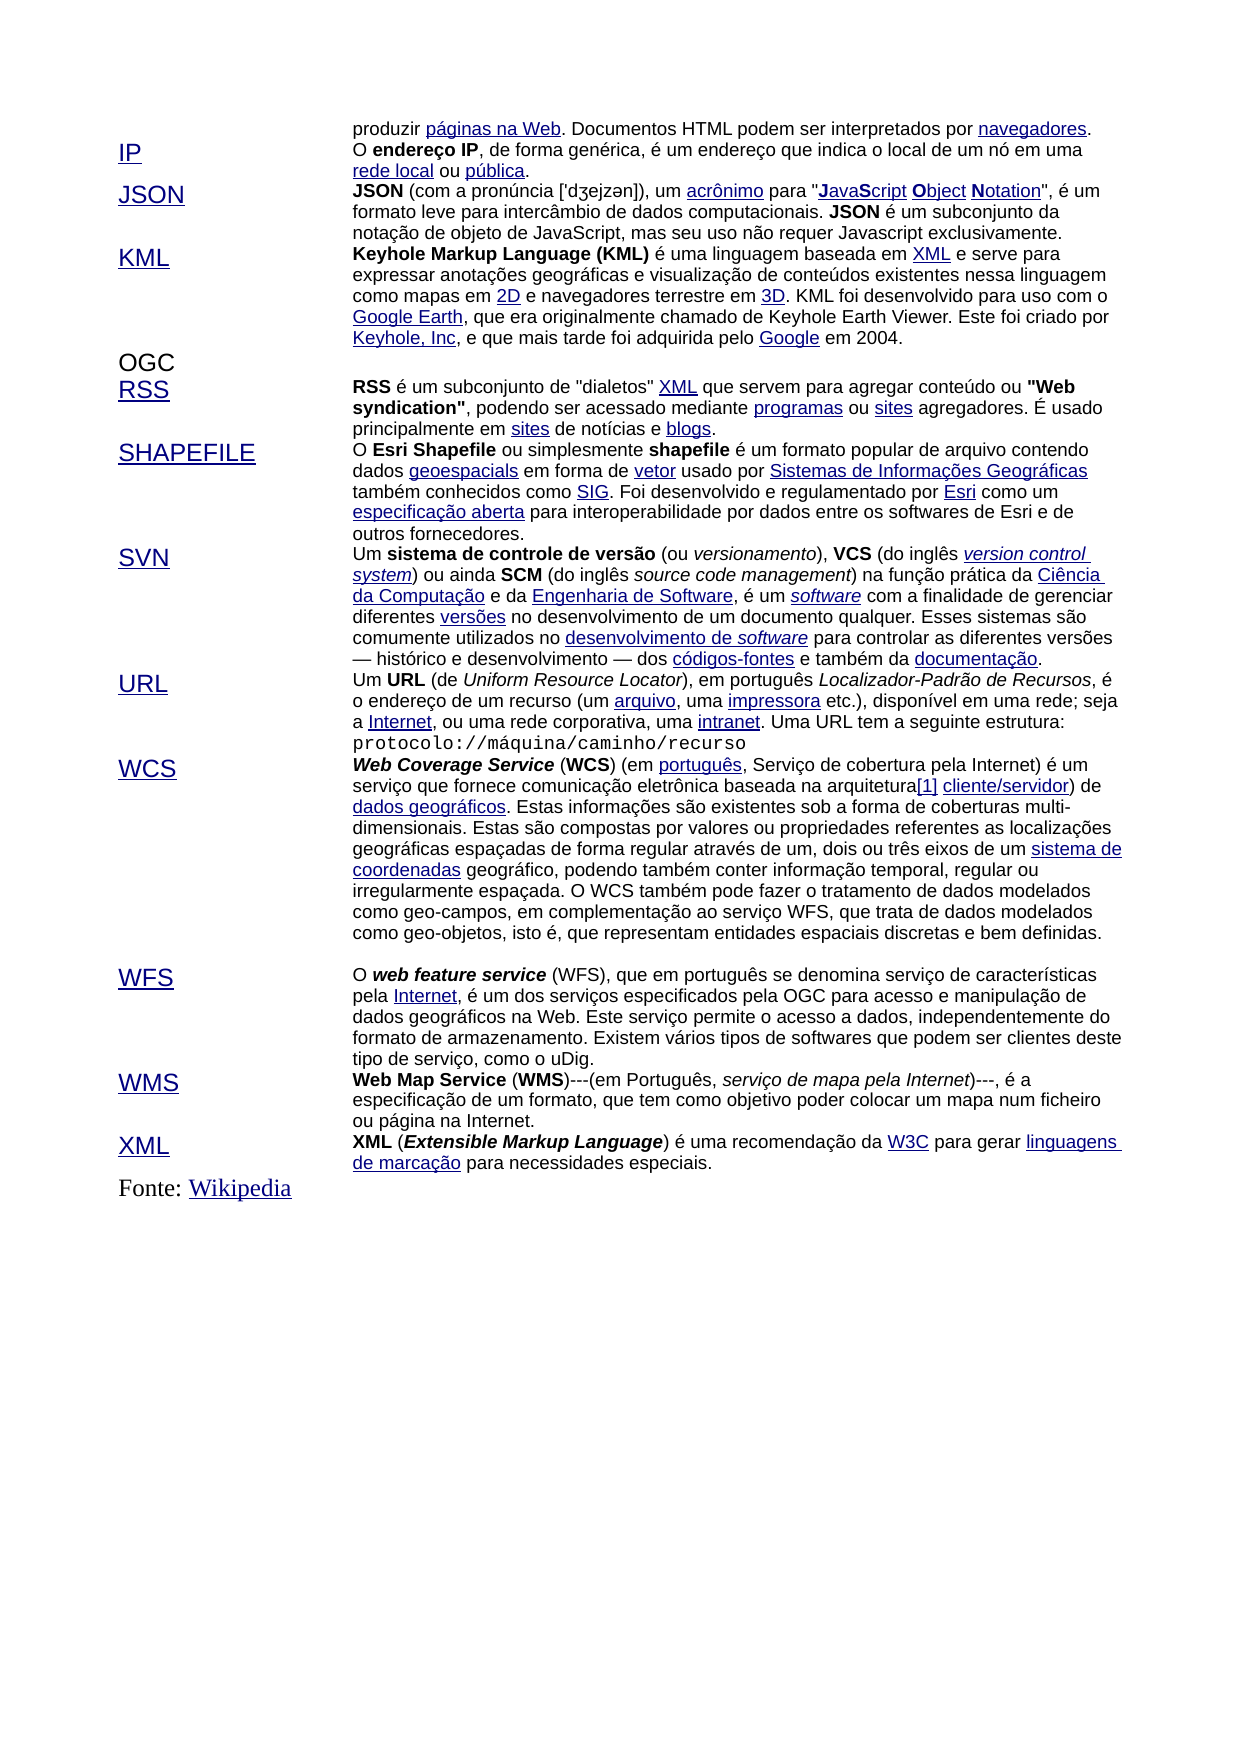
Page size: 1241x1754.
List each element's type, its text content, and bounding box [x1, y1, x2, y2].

table_cell XML [118, 1132, 352, 1174]
table_cell Um URL (de Uniform Resource Locator), em português Localizador-Padrão de Recursos, é o endereço de um recurso (um arquivo, uma impressora etc.), disponível em uma rede; seja a Internet, ou uma rede corporativa, uma intranet. Uma URL tem a seguinte estrutura: protocolo://máquina/caminho/recurso [353, 670, 1123, 755]
table_cell JSON (com a pronúncia ['dʒejzən]), um acrônimo para "JavaScript Object Notation", é um formato leve para intercâmbio de dados computacionais. JSON é um subconjunto da notação de objeto de JavaScript, mas seu uso não requer Javascript exclusivamente. [353, 181, 1123, 244]
table_cell SVN [118, 544, 352, 669]
table_cell RSS [118, 376, 352, 439]
table_cell O Esri Shapefile ou simplesmente shapefile é um formato popular de arquivo contendo dados geoespacials em forma de vetor usado por Sistemas de Informações Geográficas também conhecidos como SIG. Foi desenvolvido e regulamentado por Esri como um especificação aberta para interoperabilidade por dados entre os softwares de Esri e de outros fornecedores. [353, 439, 1123, 544]
table_cell XML (Extensible Markup Language) é uma recomendação da W3C para gerar linguagens de marcação para necessidades especiais. [353, 1132, 1123, 1174]
table_cell SHAPEFILE [118, 439, 352, 544]
table_cell produzir páginas na Web. Documentos HTML podem ser interpretados por navegadores. [353, 118, 1123, 139]
table_cell WFS [118, 964, 352, 1069]
table_cell [118, 118, 352, 139]
table_cell [353, 349, 1123, 376]
table_cell JSON [118, 181, 352, 244]
table_cell IP [118, 139, 352, 181]
table_cell O web feature service (WFS), que em português se denomina serviço de características pela Internet, é um dos serviços especificados pela OGC para acesso e manipulação de dados geográficos na Web. Este serviço permite o acesso a dados, independentemente do formato de armazenamento. Existem vários tipos de softwares que podem ser clientes deste tipo de serviço, como o uDig. [353, 964, 1123, 1069]
table_cell Web Map Service (WMS)---(em Português, serviço de mapa pela Internet)---, é a especificação de um formato, que tem como objetivo poder colocar um mapa num ficheiro ou página na Internet. [353, 1069, 1123, 1132]
table_cell URL [118, 670, 352, 755]
table_cell O endereço IP, de forma genérica, é um endereço que indica o local de um nó em uma rede local ou pública. [353, 139, 1123, 181]
table_cell Keyhole Markup Language (KML) é uma linguagem baseada em XML e serve para expressar anotações geográficas e visualização de conteúdos existentes nessa linguagem como mapas em 2D e navegadores terrestre em 3D. KML foi desenvolvido para uso com o Google Earth, que era originalmente chamado de Keyhole Earth Viewer. Este foi criado por Keyhole, Inc, e que mais tarde foi adquirida pelo Google em 2004. [353, 244, 1123, 348]
table_cell Web Coverage Service (WCS) (em português, Serviço de cobertura pela Internet) é um serviço que fornece comunicação eletrônica baseada na arquitetura[1] cliente/servidor) de dados geográficos. Estas informações são existentes sob a forma de coberturas multi-dimensionais. Estas são compostas por valores ou propriedades referentes as localizações geográficas espaçadas de forma regular através de um, dois ou três eixos de um sistema de coordenadas geográfico, podendo também conter informação temporal, regular ou irregularmente espaçada. O WCS também pode fazer o tratamento de dados modelados como geo-campos, em complementação ao serviço WFS, que trata de dados modelados como geo-objetos, isto é, que representam entidades espaciais discretas e bem definidas. [353, 755, 1123, 964]
table_cell KML [118, 244, 352, 348]
table_cell WCS [118, 755, 352, 964]
text Fonte: Wikipedia [118, 1174, 1122, 1201]
table_cell RSS é um subconjunto de "dialetos" XML que servem para agregar conteúdo ou "Web syndication", podendo ser acessado mediante programas ou sites agregadores. É usado principalmente em sites de notícias e blogs. [353, 376, 1123, 439]
table_cell Um sistema de controle de versão (ou versionamento), VCS (do inglês version control system) ou ainda SCM (do inglês source code management) na função prática da Ciência da Computação e da Engenharia de Software, é um software com a finalidade de gerenciar diferentes versões no desenvolvimento de um documento qualquer. Esses sistemas são comumente utilizados no desenvolvimento de software para controlar as diferentes versões — histórico e desenvolvimento — dos códigos-fontes e também da documentação. [353, 544, 1123, 669]
table_cell WMS [118, 1069, 352, 1132]
table_cell OGC [118, 349, 352, 376]
